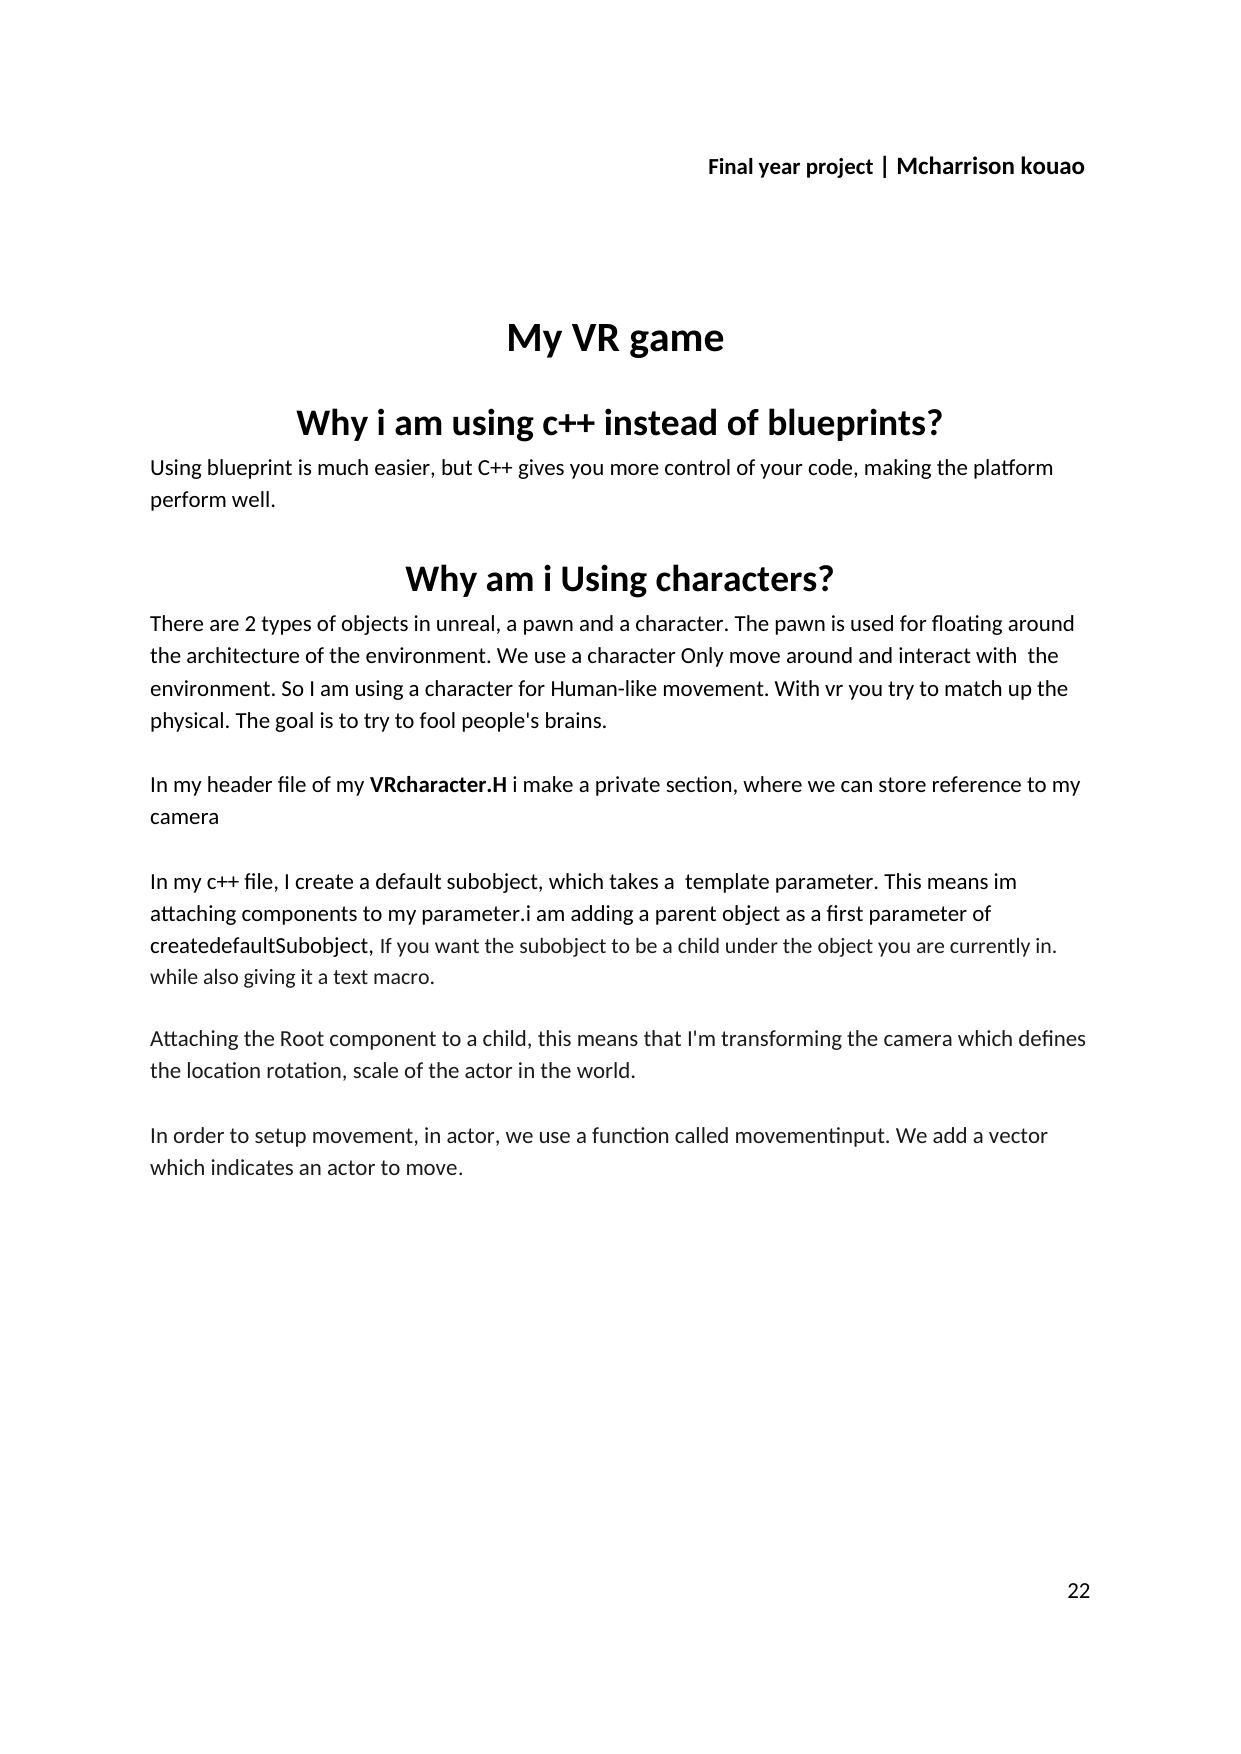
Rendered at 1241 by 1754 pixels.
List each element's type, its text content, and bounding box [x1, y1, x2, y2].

text Attaching the Root component to a child, this means that I'm transforming the camera which defines the location rotation, scale of the actor in the world. [150, 1024, 1090, 1085]
text In my header file of my VRcharacter.H i make a private section, where we can store reference to my camera [150, 770, 1090, 831]
text In my c++ file, I create a default subobject, which takes a template parameter. This means im attaching components to my parameter.i am adding a parent object as a first parameter of createdefaultSubobject, If you want the subobject to be a child under the object you are currently in. while also giving it a text macro. [150, 867, 1090, 990]
subtitle Why am i Using characters? [150, 555, 1090, 601]
text In order to setup movement, in actor, we use a function called movementinput. We add a vector which indicates an actor to move. [150, 1121, 1090, 1181]
subtitle My VR game [150, 311, 1090, 362]
text Using blueprint is much easier, but C++ gives you more control of your code, making the platform perform well. [150, 453, 1090, 513]
text There are 2 types of objects in unreal, a pawn and a character. The pawn is used for floating around the architecture of the environment. We use a character Only move around and interact with the environment. So I am using a character for Human-like movement. With vr you try to match up the physical. The goal is to try to fool people's brains. [150, 609, 1090, 734]
subtitle Why i am using c++ instead of blueprints? [150, 399, 1090, 445]
